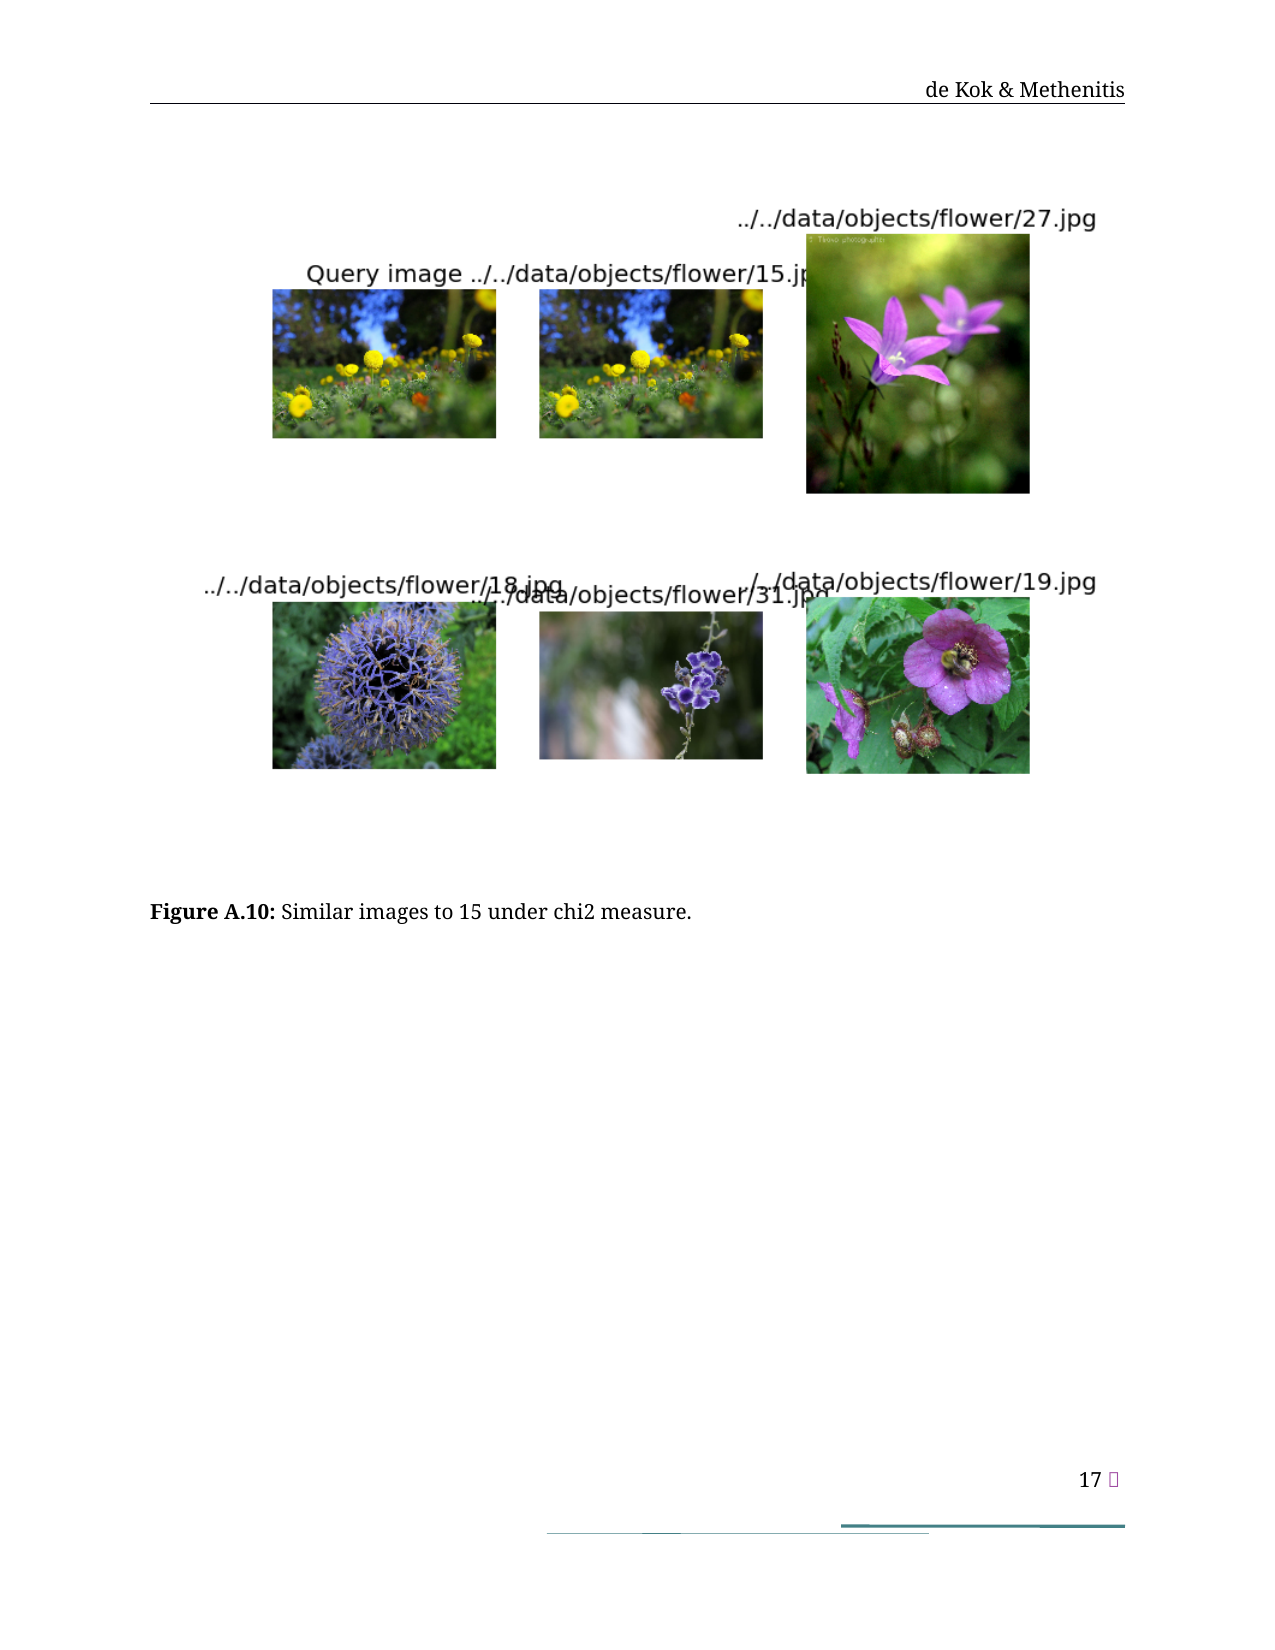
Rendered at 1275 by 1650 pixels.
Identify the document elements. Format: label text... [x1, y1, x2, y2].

text Figure A.10: Similar images to 15 under chi2 measure. [150, 893, 1125, 925]
picture [150, 157, 1125, 893]
